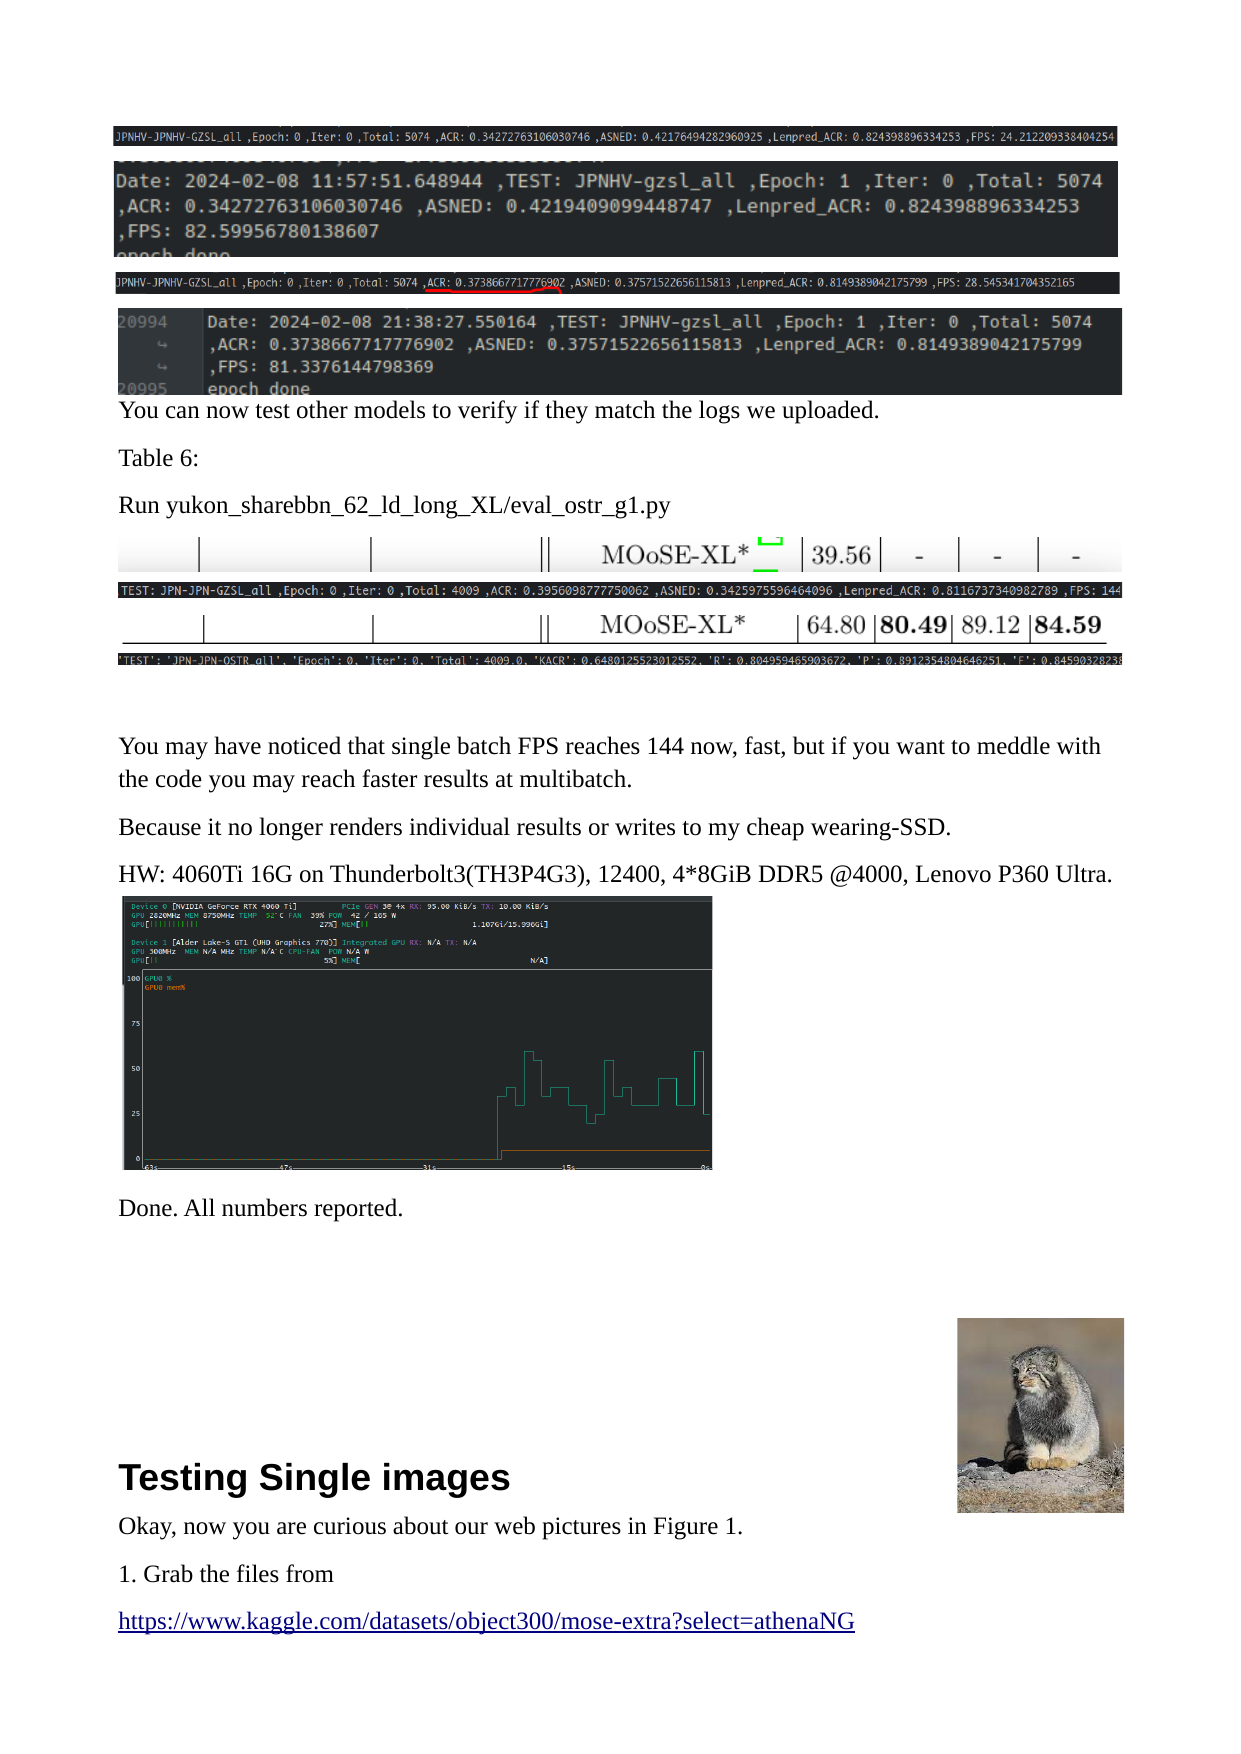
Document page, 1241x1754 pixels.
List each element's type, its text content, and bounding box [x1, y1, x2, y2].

picture [118, 537, 1123, 572]
picture [118, 308, 1123, 395]
text 1. Grab the files from [118, 1559, 1122, 1588]
picture [118, 615, 1123, 644]
text You may have noticed that single batch FPS reaches 144 now, fast, but if you want to meddle with the code you may reach faster results at multibatch. [118, 731, 1122, 793]
text Done. All numbers reported. [118, 1193, 1122, 1221]
subtitle Testing Single images [118, 1456, 957, 1499]
picture [957, 1318, 1125, 1513]
picture [113, 126, 1118, 146]
picture [118, 582, 1123, 598]
text You can now test other models to verify if they match the logs we uploaded. [118, 395, 1122, 424]
text https://www.kaggle.com/datasets/object300/mose-extra?select=athenaNG [118, 1606, 1122, 1635]
picture [122, 896, 713, 1170]
text Table 6: [118, 443, 1122, 471]
text [118, 118, 1122, 308]
text Because it no longer renders individual results or writes to my cheap wearing-SSD. [118, 812, 1122, 841]
text Okay, now you are curious about our web pictures in Figure 1. [118, 1511, 1122, 1540]
picture [113, 161, 1118, 257]
text Run yukon_sharebbn_62_ld_long_XL/eval_ostr_g1.py [118, 490, 1122, 519]
picture [115, 272, 1120, 294]
text HW: 4060Ti 16G on Thunderbolt3(TH3P4G3), 12400, 4*8GiB DDR5 @4000, Lenovo P360 Ultra. [118, 859, 1122, 888]
picture [118, 653, 1123, 665]
